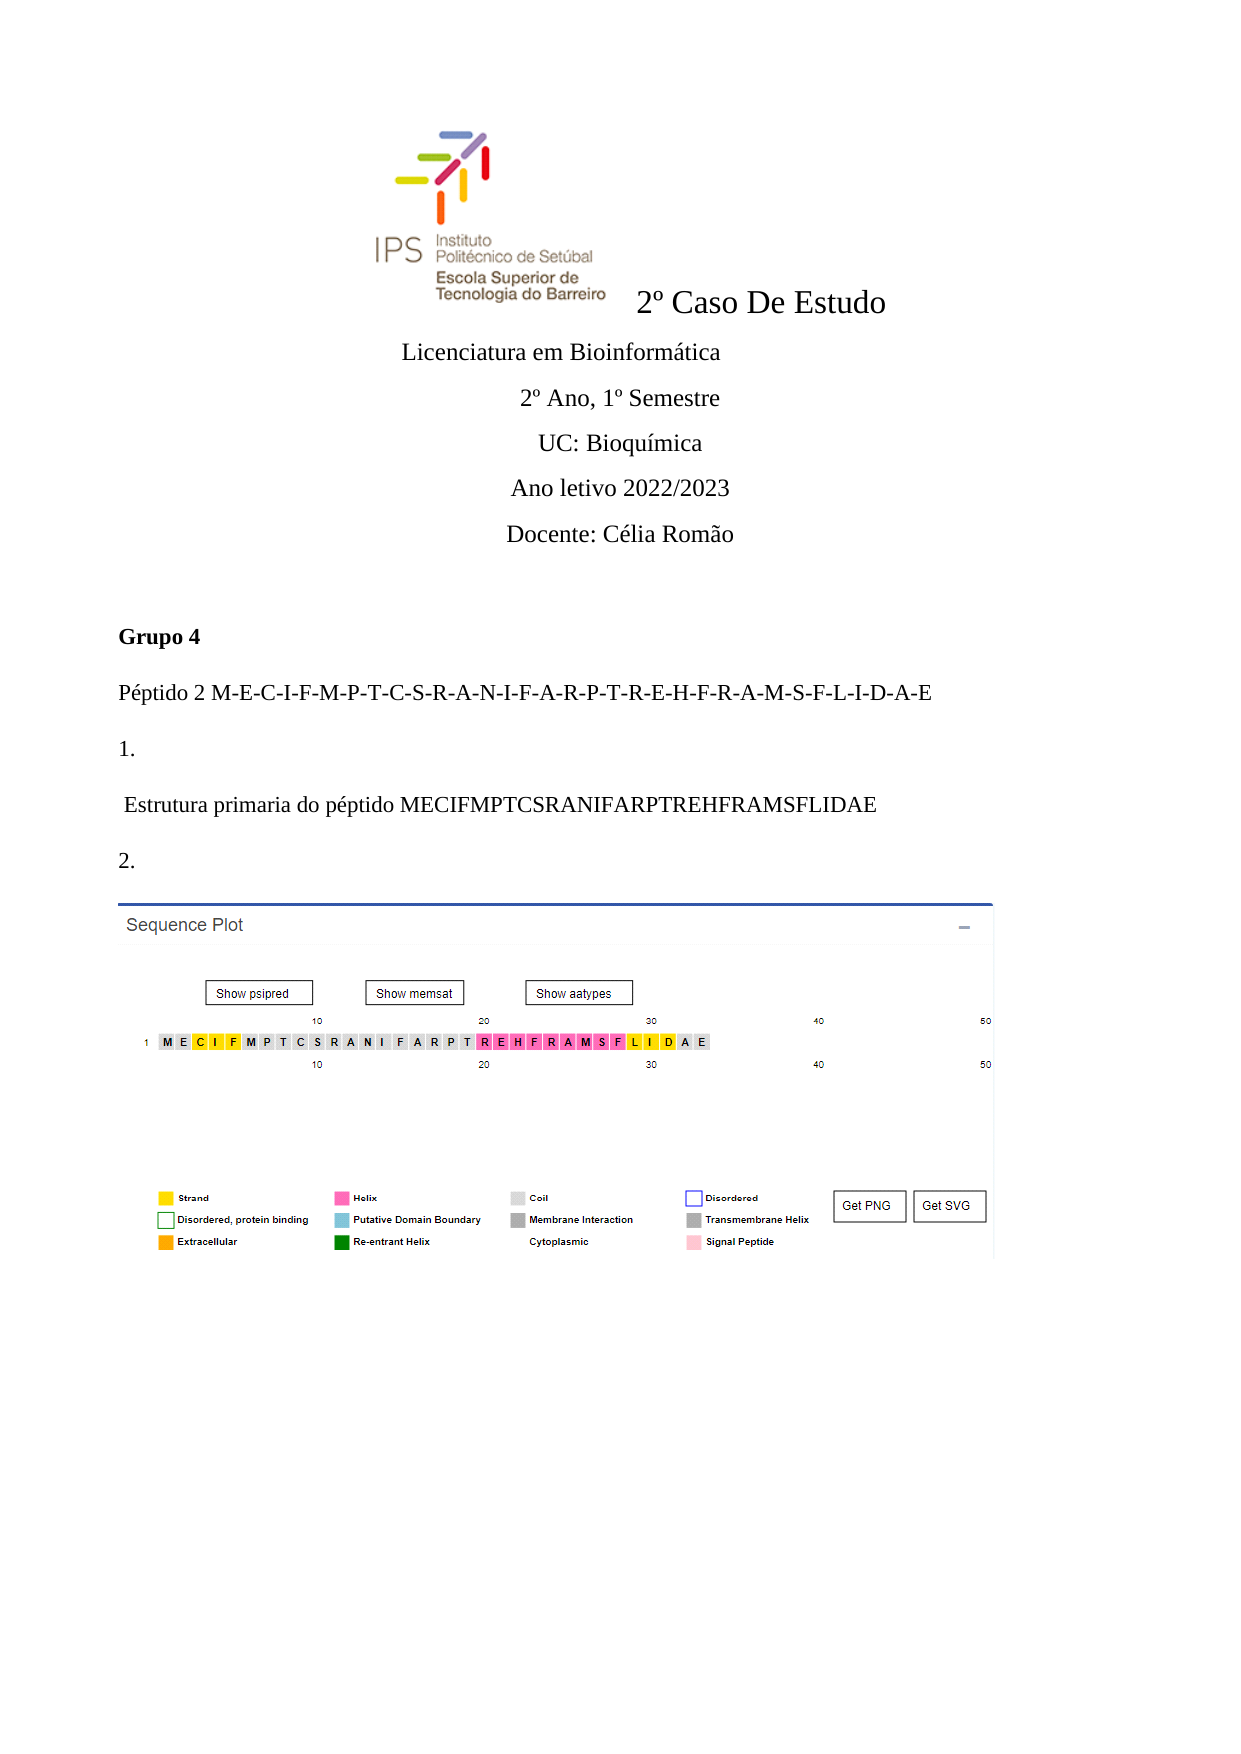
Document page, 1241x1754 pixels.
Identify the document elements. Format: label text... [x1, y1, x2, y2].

text Licenciatura em Bioinformática [118, 337, 1122, 366]
text Estrutura primaria do péptido MECIFMPTCSRANIFARPTREHFRAMSFLIDAE [118, 791, 1122, 818]
text Péptido 2 M-E-C-I-F-M-P-T-C-S-R-A-N-I-F-A-R-P-T-R-E-H-F-R-A-M-S-F-L-I-D-A-E [118, 679, 1122, 706]
text Ano letivo 2022/2023 [118, 473, 1122, 502]
text 2º Caso De Estudo [118, 118, 1122, 321]
text Grupo 4 [118, 623, 1122, 649]
text 2. [118, 848, 1122, 874]
text 2º Ano, 1º Semestre [118, 383, 1122, 411]
text 1. [118, 735, 1122, 762]
text UC: Bioquímica [118, 428, 1122, 457]
text Docente: Célia Romão [118, 519, 1122, 548]
